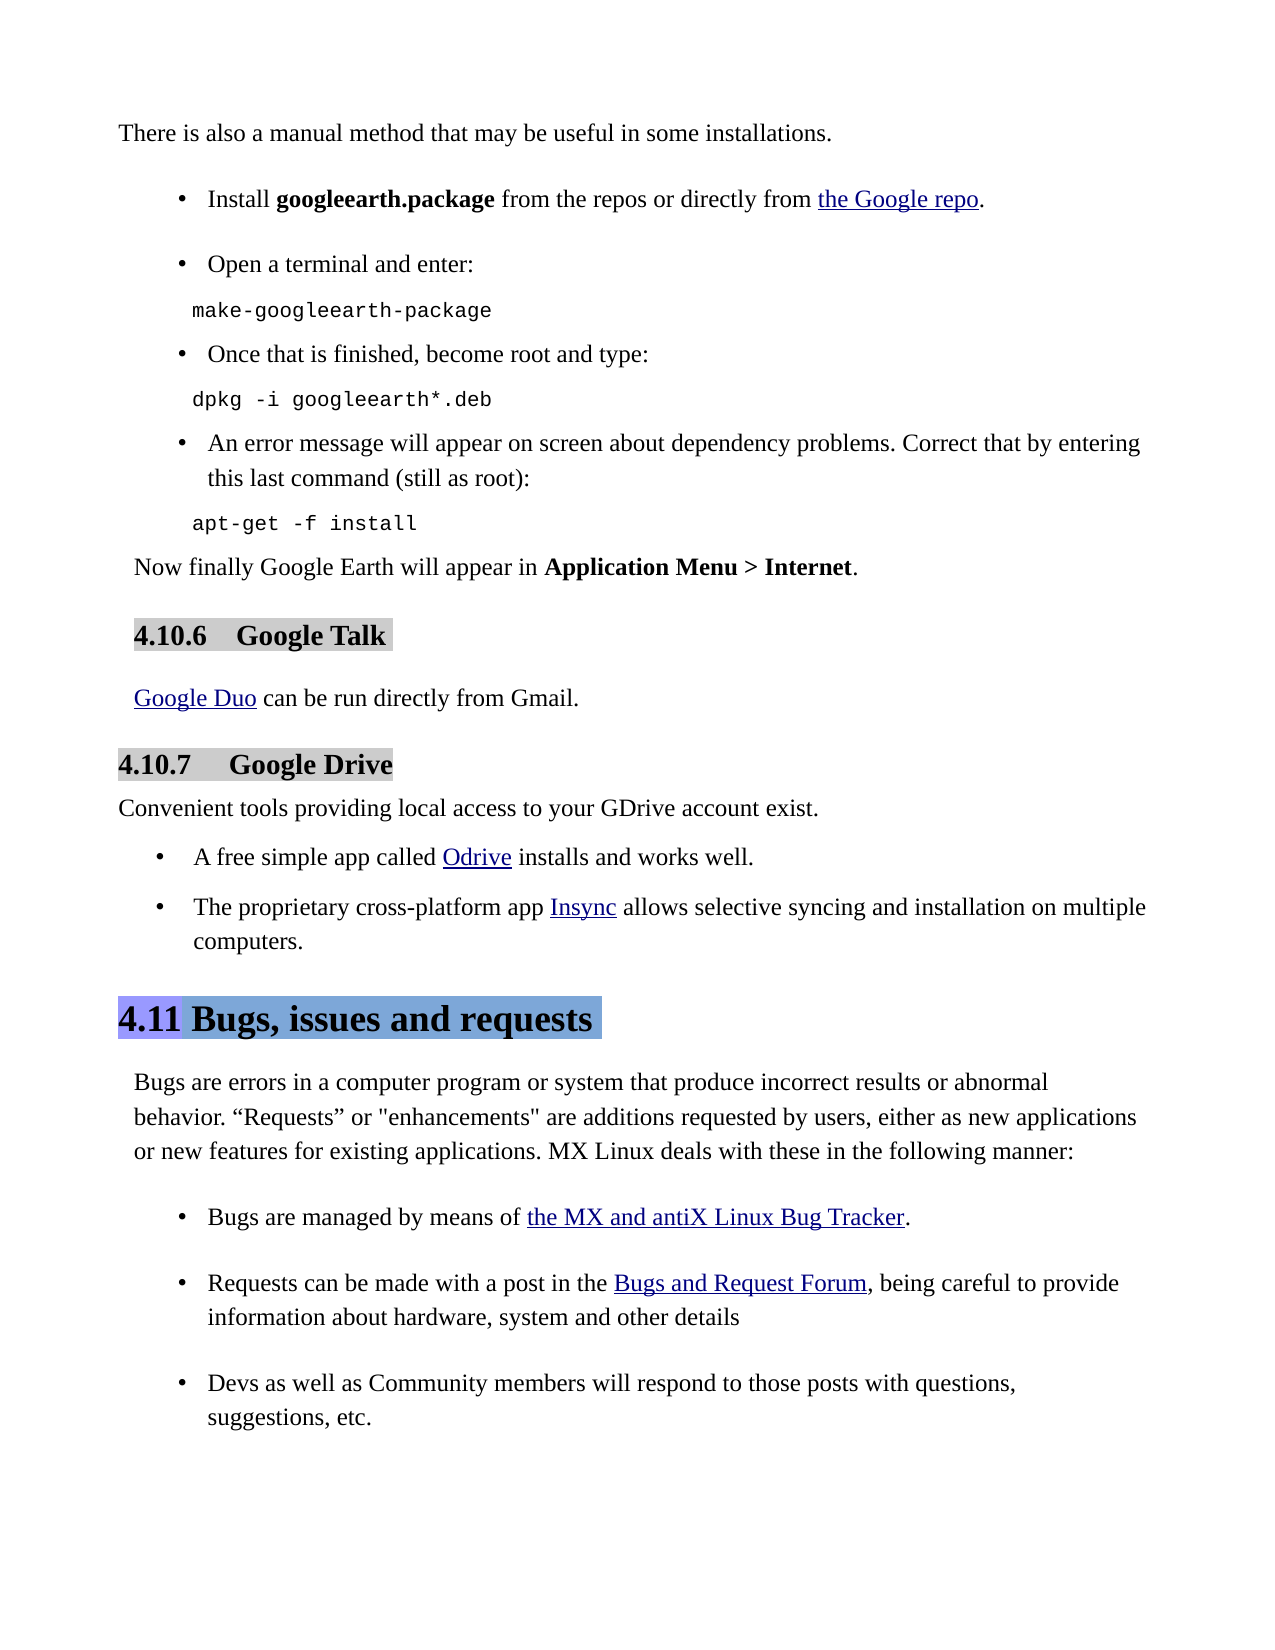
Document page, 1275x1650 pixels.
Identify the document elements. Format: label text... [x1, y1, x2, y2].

list The proprietary cross-platform app Insync allows selective syncing and installation on multiple computers. [156, 892, 1157, 955]
text Now finally Google Earth will appear in Application Menu > Internet. [134, 552, 1141, 581]
list Install googleearth.package from the repos or directly from the Google repo. [178, 184, 1141, 213]
subtitle 4.10.6 Google Talk [393, 618, 1141, 651]
subtitle 4.11 Bugs, issues and requests [118, 996, 182, 1039]
subtitle 4.11 Bugs, issues and requests [602, 996, 1157, 1039]
text Convenient tools providing local access to your GDrive account exist. [118, 793, 1157, 822]
list apt-get -f install [162, 513, 1157, 537]
list An error message will appear on screen about dependency problems. Correct that by entering this last command (still as root): [178, 428, 1141, 492]
list dpkg -i googleearth*.deb [162, 389, 1157, 413]
text Bugs are errors in a computer program or system that produce incorrect results or abnormal behavior. “Requests” or "enhancements" are additions requested by users, either as new applications or new features for existing applications. MX Linux deals with these in the following manner: [134, 1067, 1141, 1165]
list Bugs are managed by means of the MX and antiX Linux Bug Tracker. [178, 1202, 1141, 1231]
list make-googleearth-package [162, 300, 1157, 323]
subtitle 4.10.7 Google Drive [118, 747, 1157, 781]
list Devs as well as Community members will respond to those posts with questions, suggestions, etc. [178, 1368, 1141, 1431]
list A free simple app called Odrive installs and works well. [156, 842, 1157, 871]
list Requests can be made with a post in the Bugs and Request Forum, being careful to provide information about hardware, system and other details [178, 1268, 1141, 1331]
text Google Duo can be run directly from Gmail. [134, 683, 1141, 711]
text There is also a manual method that may be useful in some installations. [118, 118, 1157, 147]
list Once that is finished, become root and type: [178, 339, 1141, 368]
list Open a terminal and enter: [178, 249, 1141, 278]
